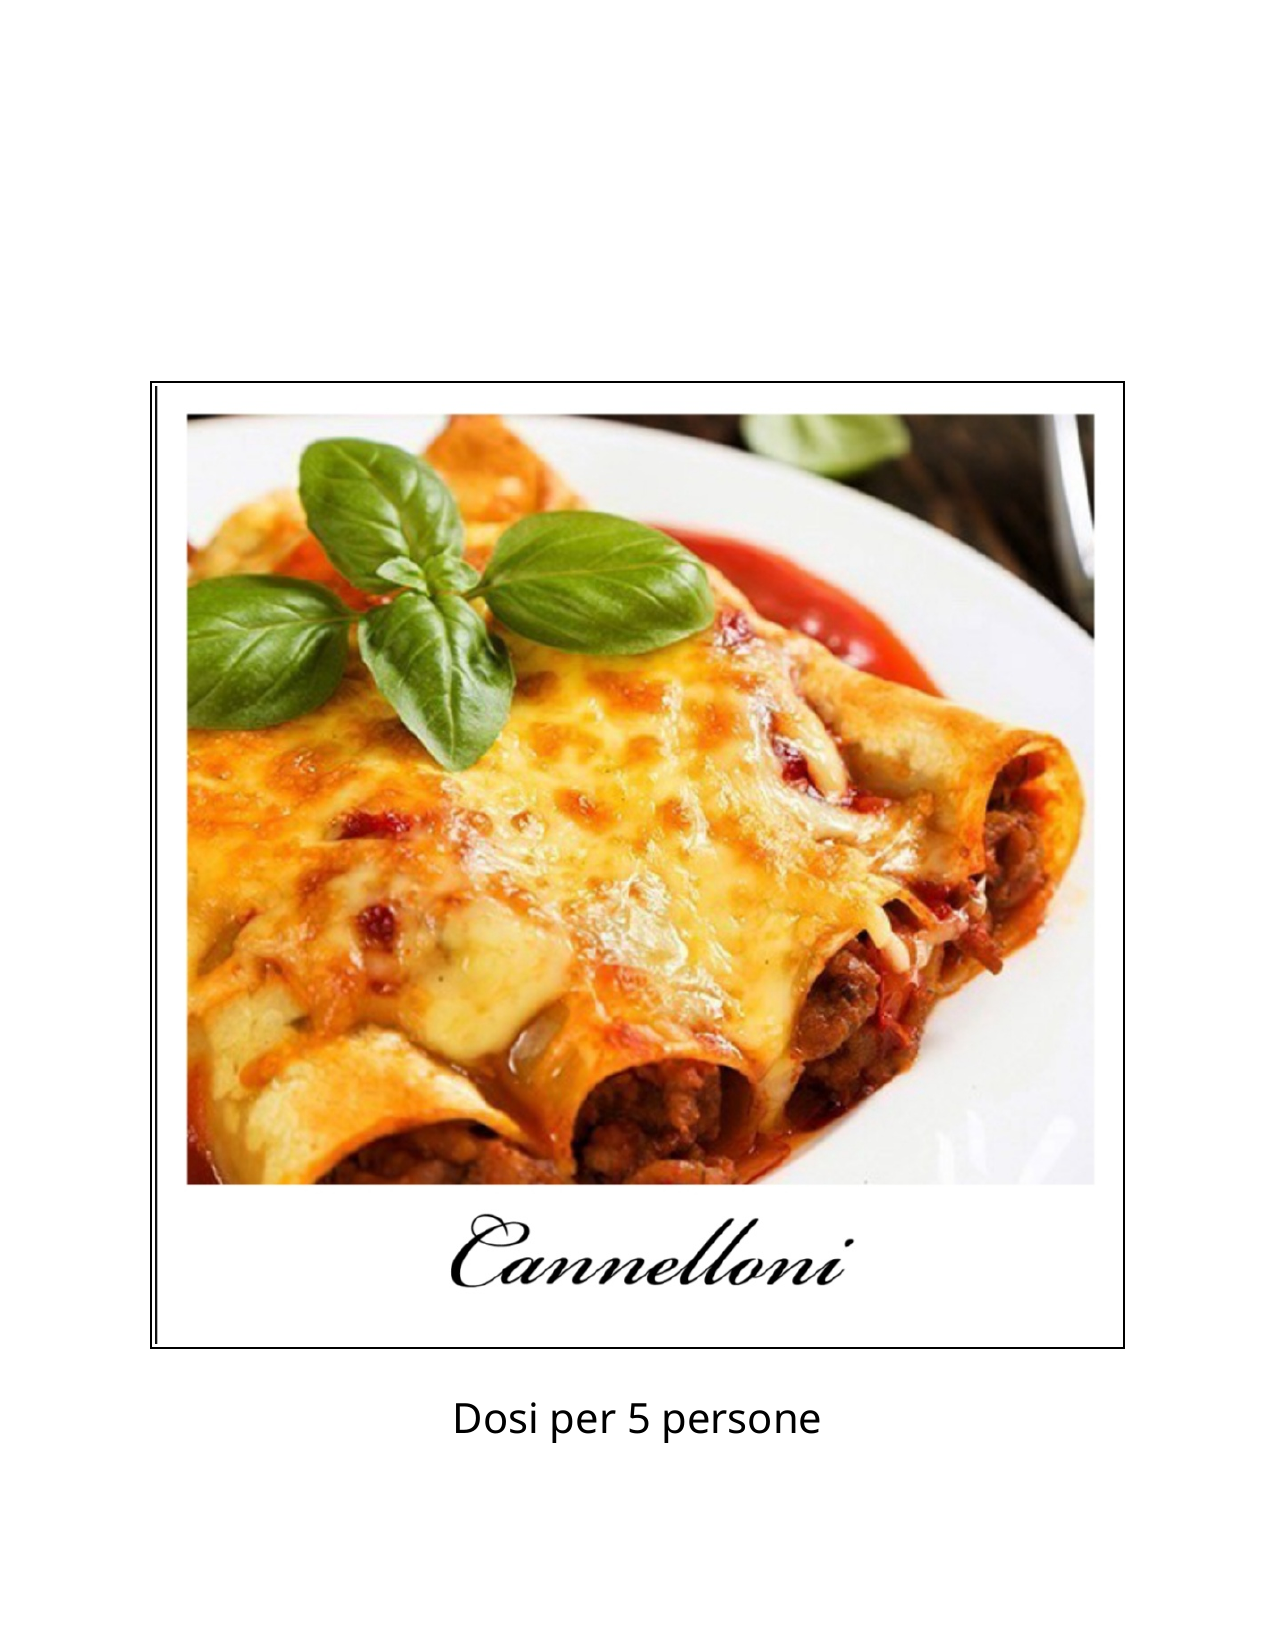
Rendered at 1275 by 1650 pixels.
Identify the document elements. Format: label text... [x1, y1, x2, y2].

picture [155, 386, 1120, 1344]
text Dosi per 5 persone [150, 1389, 1125, 1446]
